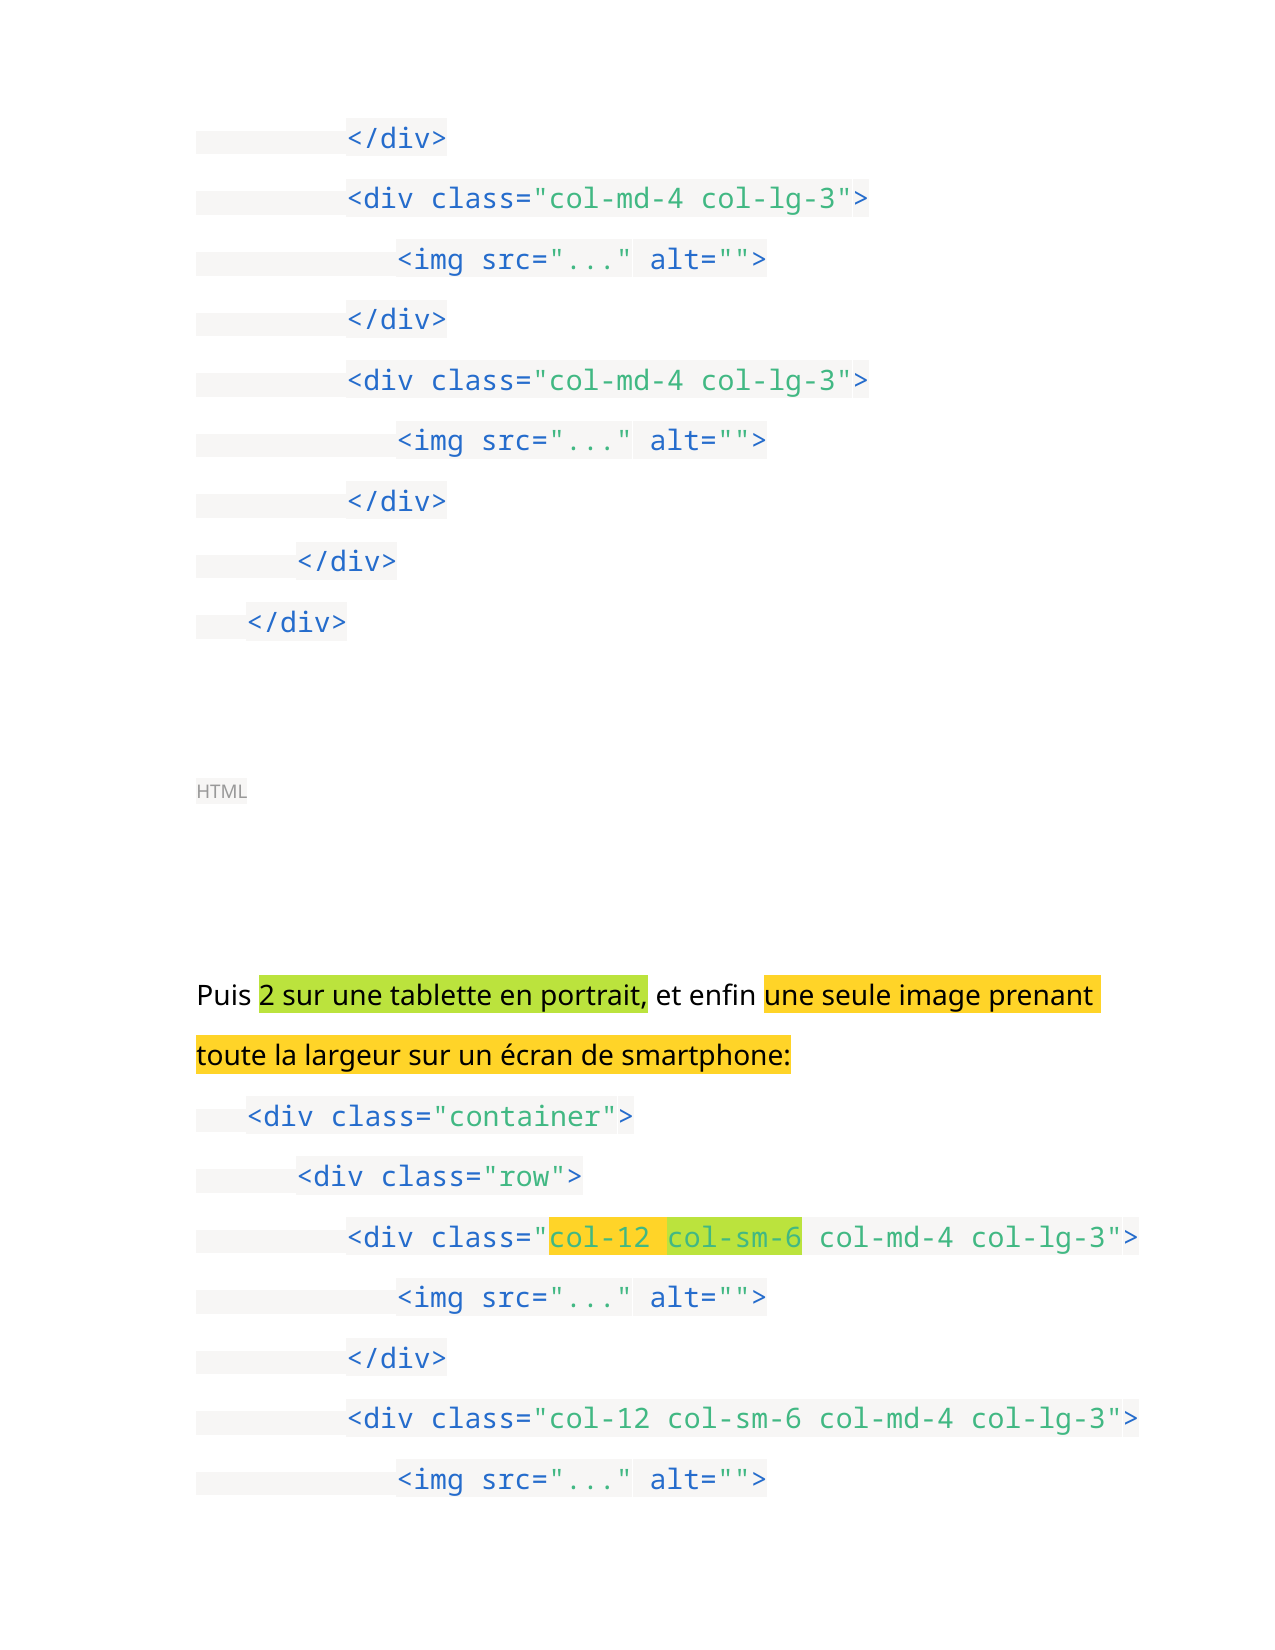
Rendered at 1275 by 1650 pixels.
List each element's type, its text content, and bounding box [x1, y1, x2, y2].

text <img src="..." alt=""> [196, 421, 1157, 459]
text <img src="..." alt=""> [196, 1277, 1157, 1316]
text <div class="col-md-4 col-lg-3"> [196, 360, 1157, 398]
text </div> [196, 300, 1157, 338]
text <div class="container"> [196, 1096, 1157, 1134]
text <div class="col-12 col-sm-6 col-md-4 col-lg-3"> [196, 1217, 1157, 1255]
text <div class="col-md-4 col-lg-3"> [196, 179, 1157, 217]
text <img src="..." alt=""> [196, 239, 1157, 277]
text Puis 2 sur une tablette en portrait, et enfin une seule image prenant toute la largeur sur un écran de smartphone: [196, 975, 1157, 1074]
text </div> [196, 602, 1157, 641]
text </div> [196, 1338, 1157, 1376]
text </div> [196, 118, 1157, 156]
text HTML [196, 778, 1157, 804]
text </div> [196, 481, 1157, 519]
text <img src="..." alt=""> [196, 1459, 1157, 1497]
text <div class="row"> [196, 1156, 1157, 1195]
text <div class="col-12 col-sm-6 col-md-4 col-lg-3"> [196, 1398, 1157, 1437]
text </div> [196, 542, 1157, 580]
